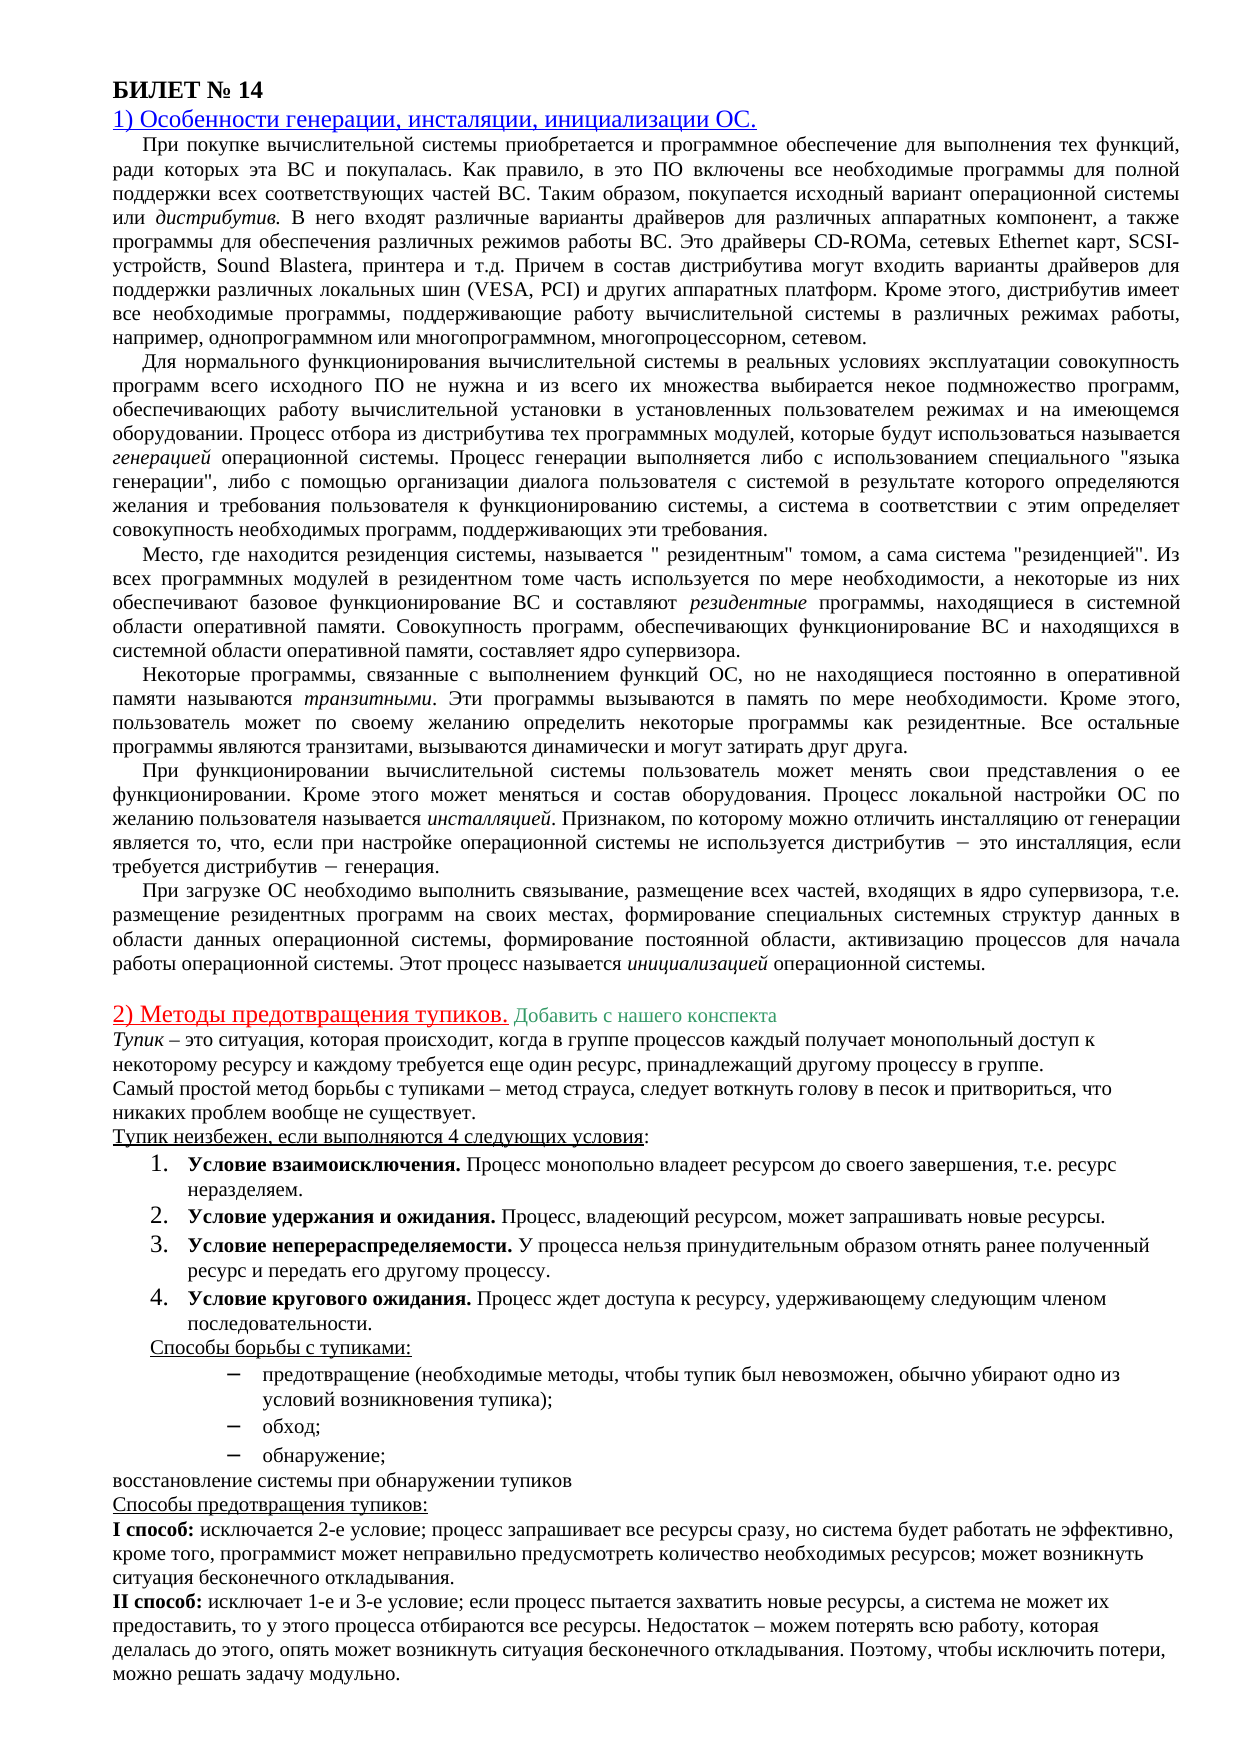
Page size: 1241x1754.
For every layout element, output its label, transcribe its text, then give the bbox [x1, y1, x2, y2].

text При загрузке ОС необходимо выполнить связывание, размещение всех частей, входящих в ядро супервизора, т.е. размещение резидентных программ на своих местах, формирование специальных системных структур данных в области данных операционной системы, формирование постоянной области, активизацию процессов для начала работы операционной системы. Этот процесс называется инициализацией операционной системы. [112, 878, 1181, 974]
text Способы предотвращения тупиков: [112, 1492, 1181, 1516]
text I способ: исключается 2-е условие; процесс запрашивает все ресурсы сразу, но система будет работать не эффективно, кроме того, программист может неправильно предусмотреть количество необходимых ресурсов; может возникнуть ситуация бесконечного откладывания. [112, 1516, 1181, 1589]
text Некоторые программы, связанные с выполнением функций ОС, но не находящиеся постоянно в оперативной памяти называются транзитными. Эти программы вызываются в память по мере необходимости. Кроме этого, пользователь может по своему желанию определить некоторые программы как резидентные. Все остальные программы являются транзитами, вызываются динамически и могут затирать друг друга. [112, 662, 1181, 758]
text Тупик неизбежен, если выполняются 4 следующих условия: [112, 1124, 1181, 1148]
text Тупик – это ситуация, которая происходит, когда в группе процессов каждый получает монопольный доступ к некоторому ресурсу и каждому требуется еще один ресурс, принадлежащий другому процессу в группе. [112, 1027, 1181, 1076]
text При функционировании вычислительной системы пользователь может менять свои представления о ее функционировании. Кроме этого может меняться и состав оборудования. Процесс локальной настройки ОС по желанию пользователя называется инсталляцией. Признаком, по которому можно отличить инсталляцию от генерации является то, что, если при настройке операционной системы не используется дистрибутив  это инсталляция, если требуется дистрибутив  генерация. [112, 758, 1181, 878]
list Условие взаимоисключения. Процесс монопольно владеет ресурсом до своего завершения, т.е. ресурс неразделяем. [150, 1148, 1181, 1201]
text Самый простой метод борьбы с тупиками – метод страуса, следует воткнуть голову в песок и притвориться, что никаких проблем вообще не существует. [112, 1076, 1181, 1124]
list Условие неперераспределяемости. У процесса нельзя принудительным образом отнять ранее полученный ресурс и передать его другому процессу. [150, 1229, 1181, 1282]
text При покупке вычислительной системы приобретается и программное обеспечение для выполнения тех функций, ради которых эта ВС и покупалась. Как правило, в это ПО включены все необходимые программы для полной поддержки всех соответствующих частей ВС. Таким образом, покупается исходный вариант операционной системы или дистрибутив. В него входят различные варианты драйверов для различных аппаратных компонент, а также программы для обеспечения различных режимов работы ВС. Это драйверы CD-ROMа, cетевых Ethernet карт, SCSI-устройств, Sound Blasterа, принтера и т.д. Причем в состав дистрибутива могут входить варианты драйверов для поддержки различных локальных шин (VESA, PCI) и других аппаратных платформ. Кроме этого, дистрибутив имеет все необходимые программы, поддерживающие работу вычислительной системы в различных режимах работы, например, однопрограммном или многопрограммном, многопроцессорном, сетевом. [112, 132, 1181, 349]
text БИЛЕТ № 14 [112, 75, 1181, 104]
text 2) Методы предотвращения тупиков. Добавить с нашего конспекта [112, 999, 1181, 1027]
text II способ: исключает 1-е и 3-е условие; если процесс пытается захватить новые ресурсы, а система не может их предоставить, то у этого процесса отбираются все ресурсы. Недостаток – можем потерять всю работу, которая делалась до этого, опять может возникнуть ситуация бесконечного откладывания. Поэтому, чтобы исключить потери, можно решать задачу модульно. [112, 1589, 1181, 1685]
text восстановление системы при обнаружении тупиков [112, 1468, 1181, 1492]
list Условие кругового ожидания. Процесс ждет доступа к ресурсу, удерживающему следующим членом последовательности. [150, 1282, 1181, 1335]
list предотвращение (необходимые методы, чтобы тупик был невозможен, обычно убирают одно из условий возникновения тупика); [225, 1359, 1181, 1411]
text 1) Особенности генерации, инсталяции, инициализации ОС. [112, 104, 1181, 132]
list Условие удержания и ожидания. Процесс, владеющий ресурсом, может запрашивать новые ресурсы. [150, 1201, 1181, 1229]
text Для нормального функционирования вычислительной системы в реальных условиях эксплуатации совокупность программ всего исходного ПО не нужна и из всего их множества выбирается некое подмножество программ, обеспечивающих работу вычислительной установки в установленных пользователем режимах и на имеющемся оборудовании. Процесс отбора из дистрибутива тех программных модулей, которые будут использоваться называется генерацией операционной системы. Процесс генерации выполняется либо с использованием специального "языка генерации", либо с помощью организации диалога пользователя с системой в результате которого определяются желания и требования пользователя к функционированию системы, а система в соответствии с этим определяет совокупность необходимых программ, поддерживающих эти требования. [112, 349, 1181, 541]
text Способы борьбы с тупиками: [150, 1335, 1181, 1359]
list обход; [225, 1411, 1181, 1440]
text Место, где находится резиденция системы, называется " резидентным" томом, а сама система "резиденцией". Из всех программных модулей в резидентном томе часть используется по мере необходимости, а некоторые из них обеспечивают базовое функционирование ВС и составляют резидентные программы, находящиеся в системной области оперативной памяти. Совокупность программ, обеспечивающих функционирование ВС и находящихся в системной области оперативной памяти, составляет ядро супервизора. [112, 541, 1181, 662]
list обнаружение; [225, 1440, 1181, 1468]
